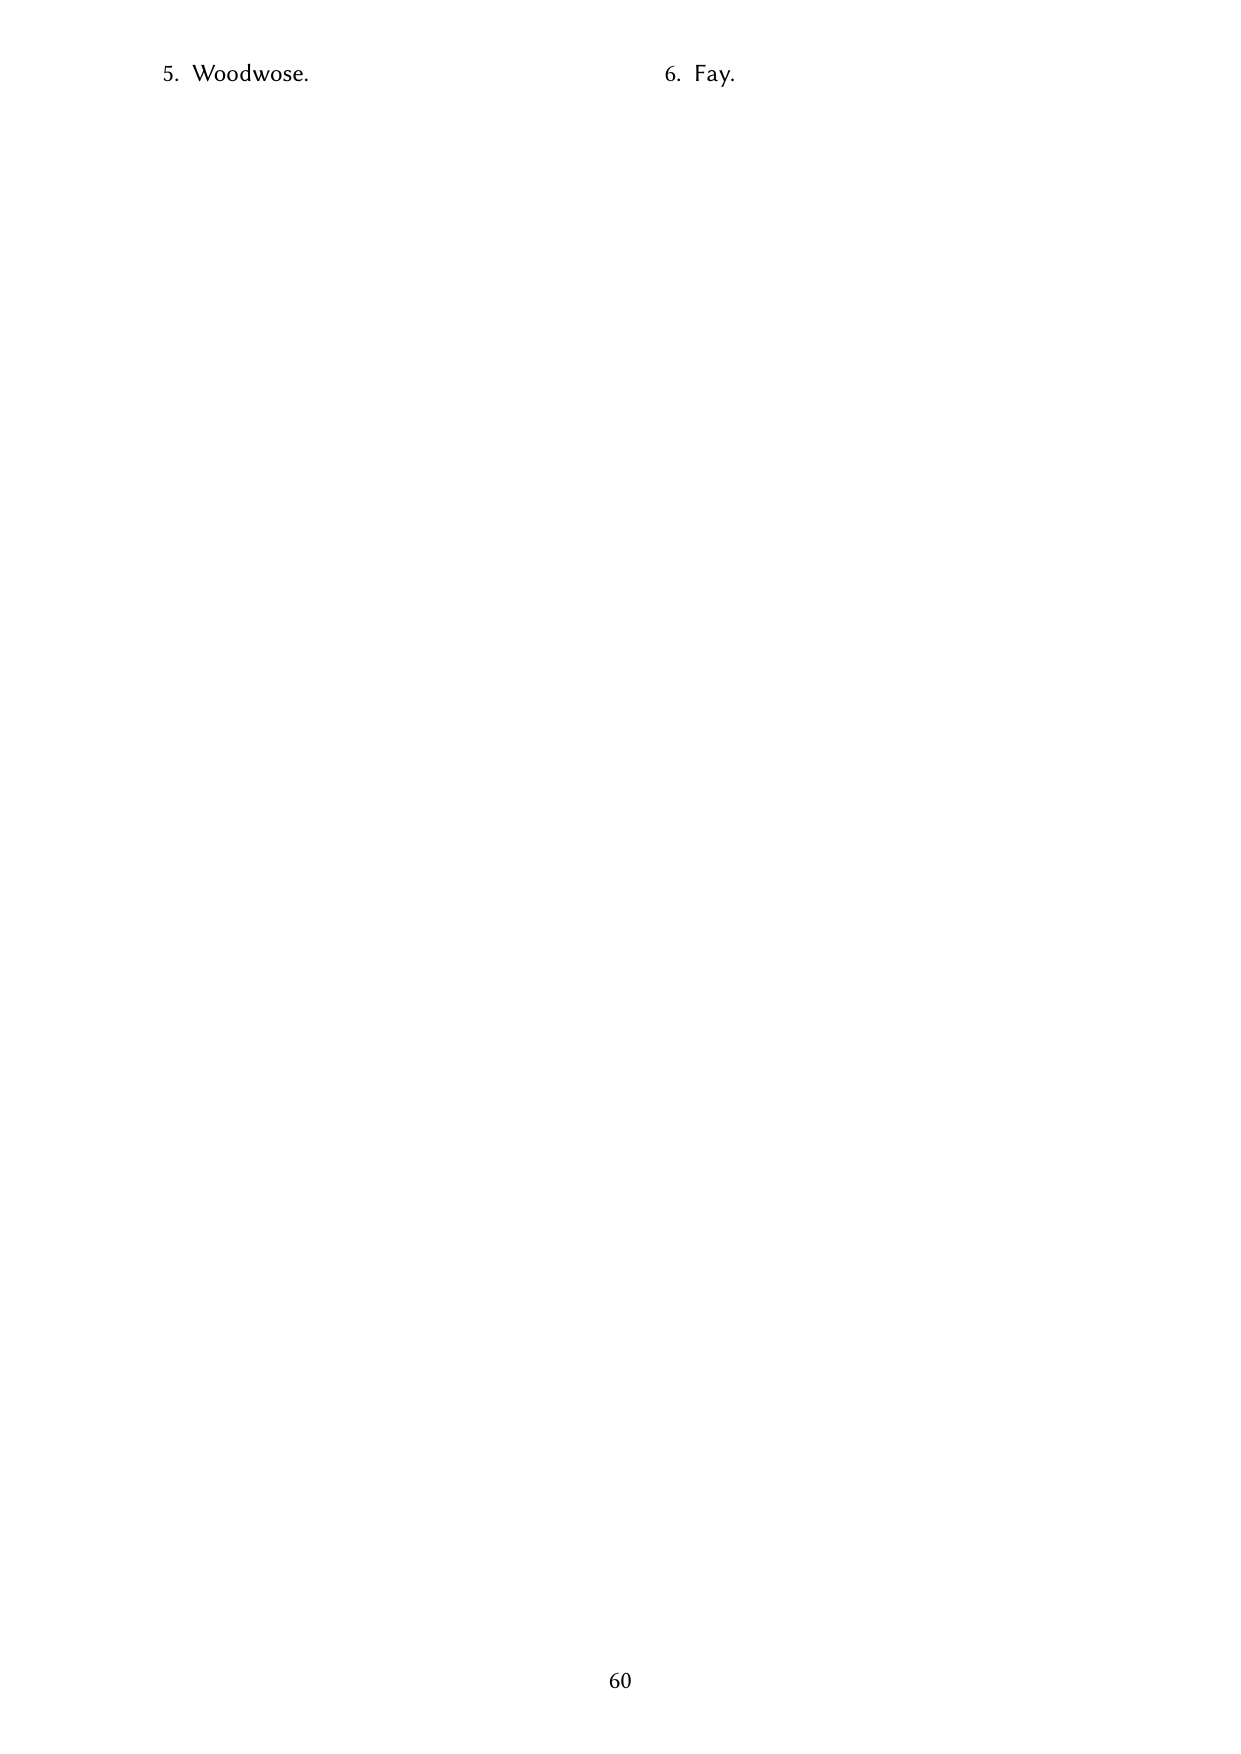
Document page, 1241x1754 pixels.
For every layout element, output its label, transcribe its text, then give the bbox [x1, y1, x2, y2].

list Woodwose. [162, 59, 620, 88]
list Fay. [664, 59, 1122, 88]
